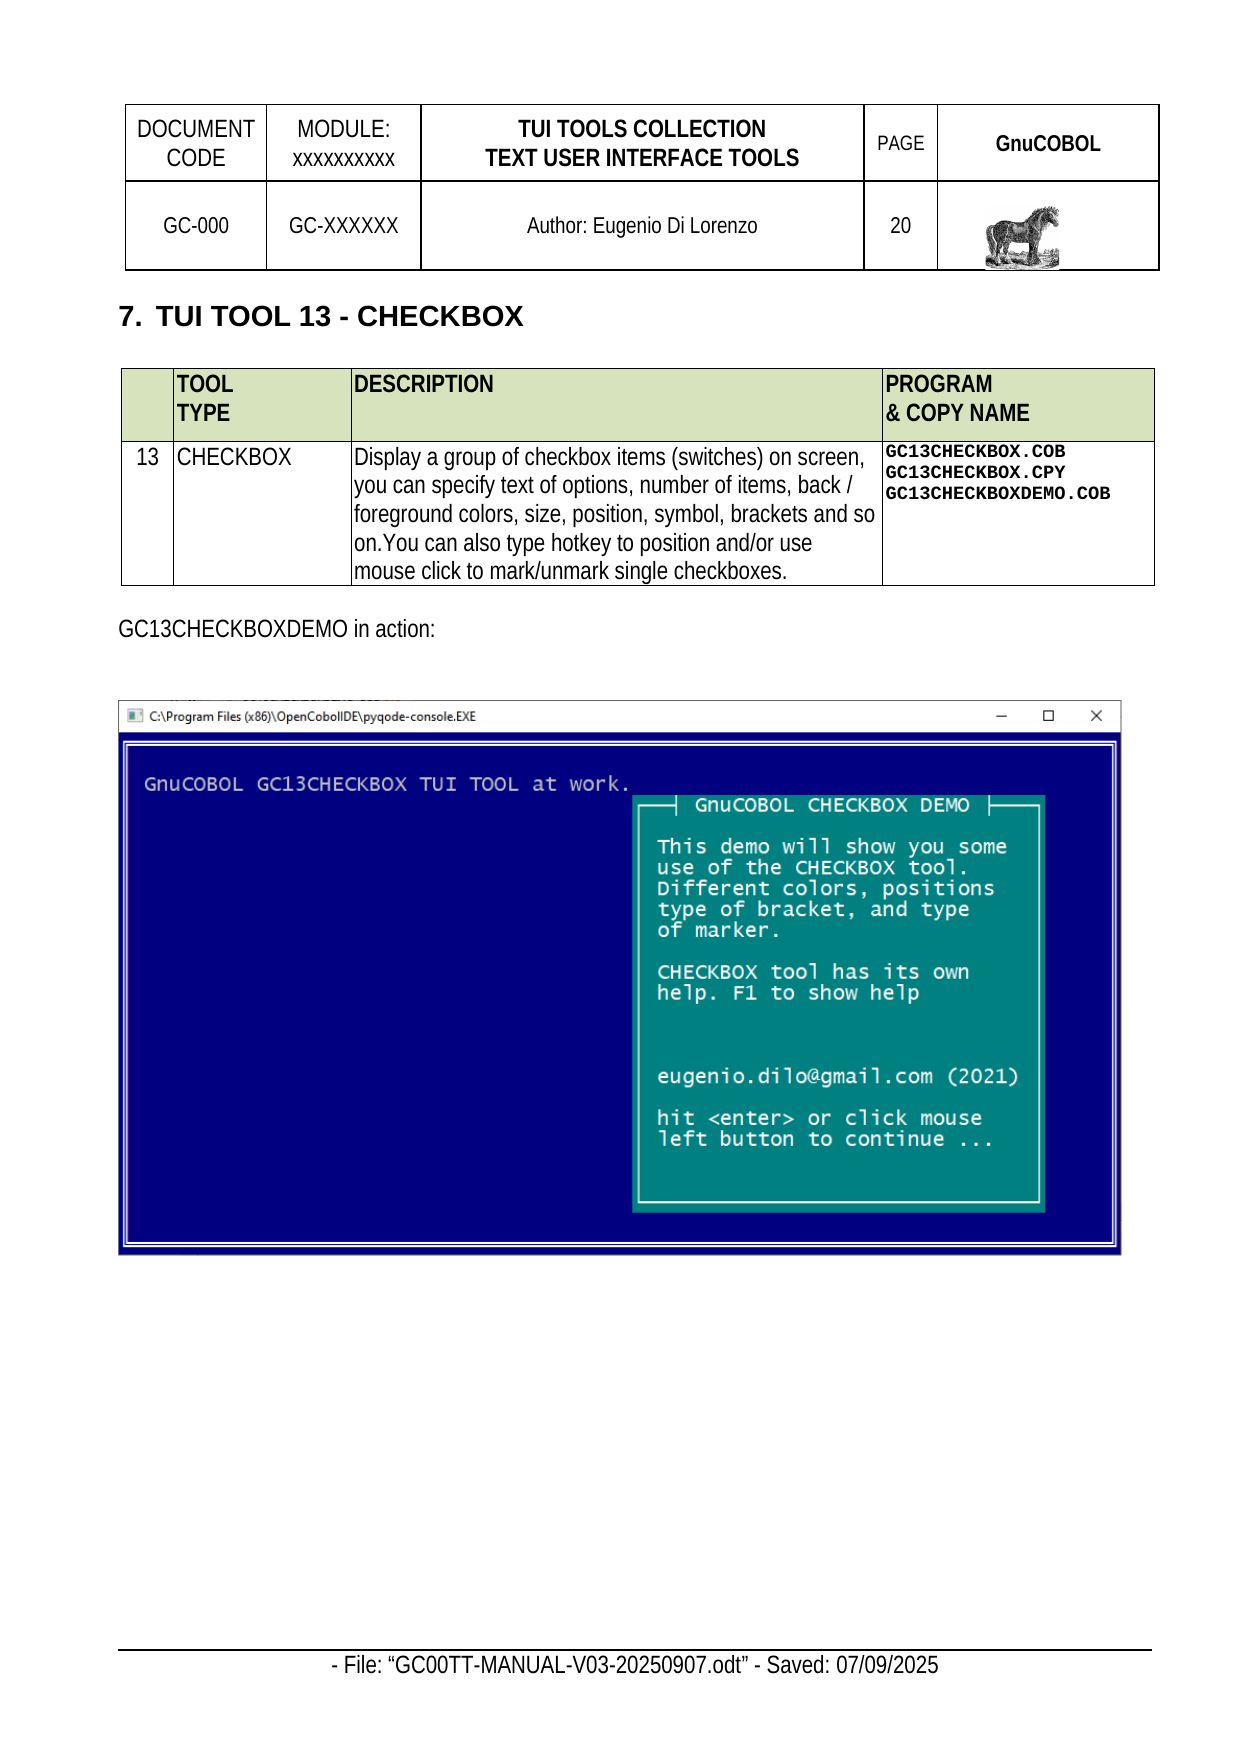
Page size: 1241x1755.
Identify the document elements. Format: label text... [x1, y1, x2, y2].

table_header DESCRIPTION [352, 369, 882, 441]
table_cell CHECKBOX [174, 442, 351, 585]
table_header TOOL TYPE [174, 369, 351, 441]
table_cell Display a group of checkbox items (switches) on screen, you can specify text of options, number of items, back / foreground colors, size, position, symbol, brackets and so on.You can also type hotkey to position and/or use mouse click to mark/unmark single checkboxes. [352, 442, 882, 585]
table_cell 13 [122, 442, 173, 585]
text GC13CHECKBOXDEMO in action: [118, 614, 1152, 643]
table_header PROGRAM & COPY NAME [883, 369, 1154, 441]
table_header [122, 369, 173, 441]
subtitle TUI TOOL 13 - CHECKBOX [118, 299, 1152, 333]
table_cell GC13CHECKBOX.COB GC13CHECKBOX.CPY GC13CHECKBOXDEMO.COB [883, 442, 1154, 585]
